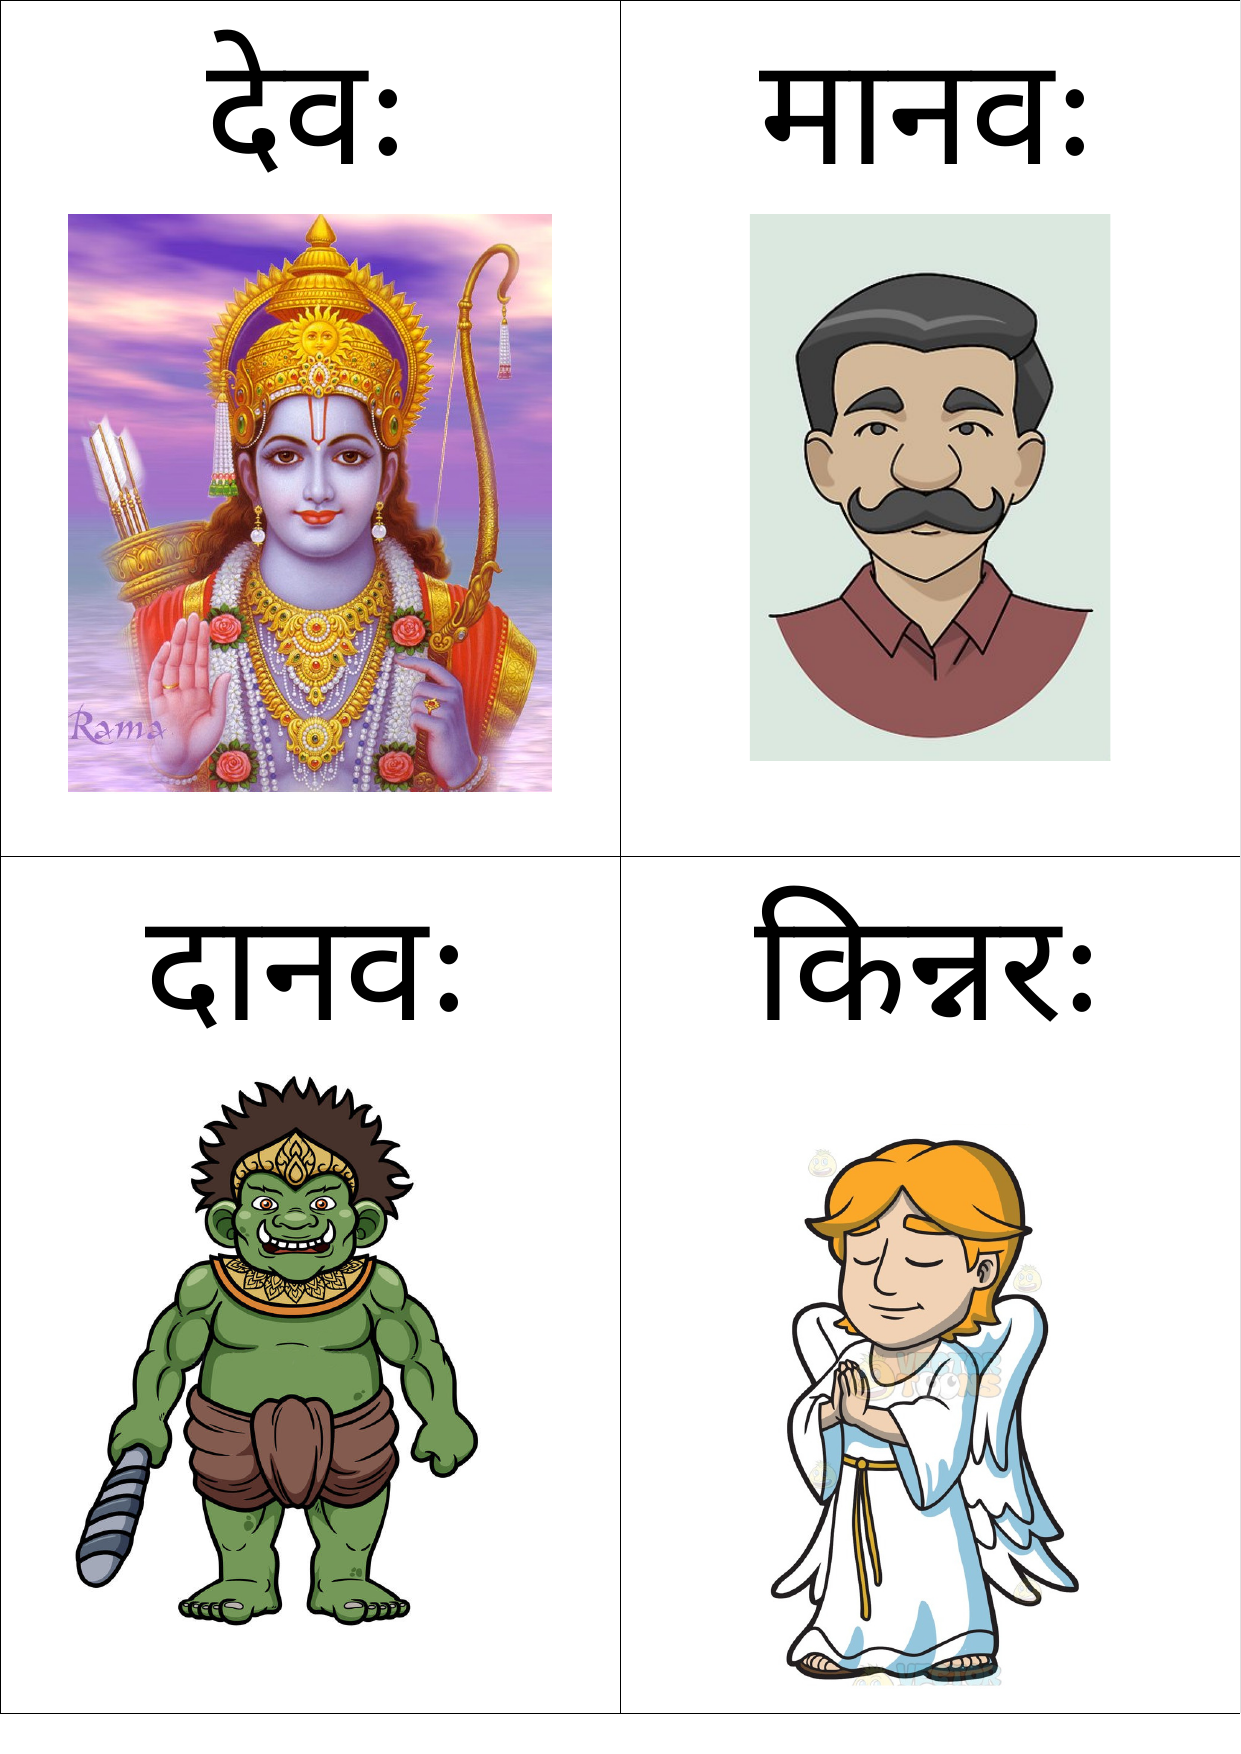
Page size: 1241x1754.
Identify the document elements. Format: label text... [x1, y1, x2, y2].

picture [768, 1124, 1079, 1689]
table_header देवः [1, 1, 620, 856]
picture [68, 214, 552, 794]
table_cell दानवः [1, 857, 620, 1712]
picture [38, 1070, 528, 1629]
table_cell किन्नरः [621, 857, 1240, 1712]
table_cell मानवः [621, 1, 1240, 856]
picture [749, 214, 1111, 761]
